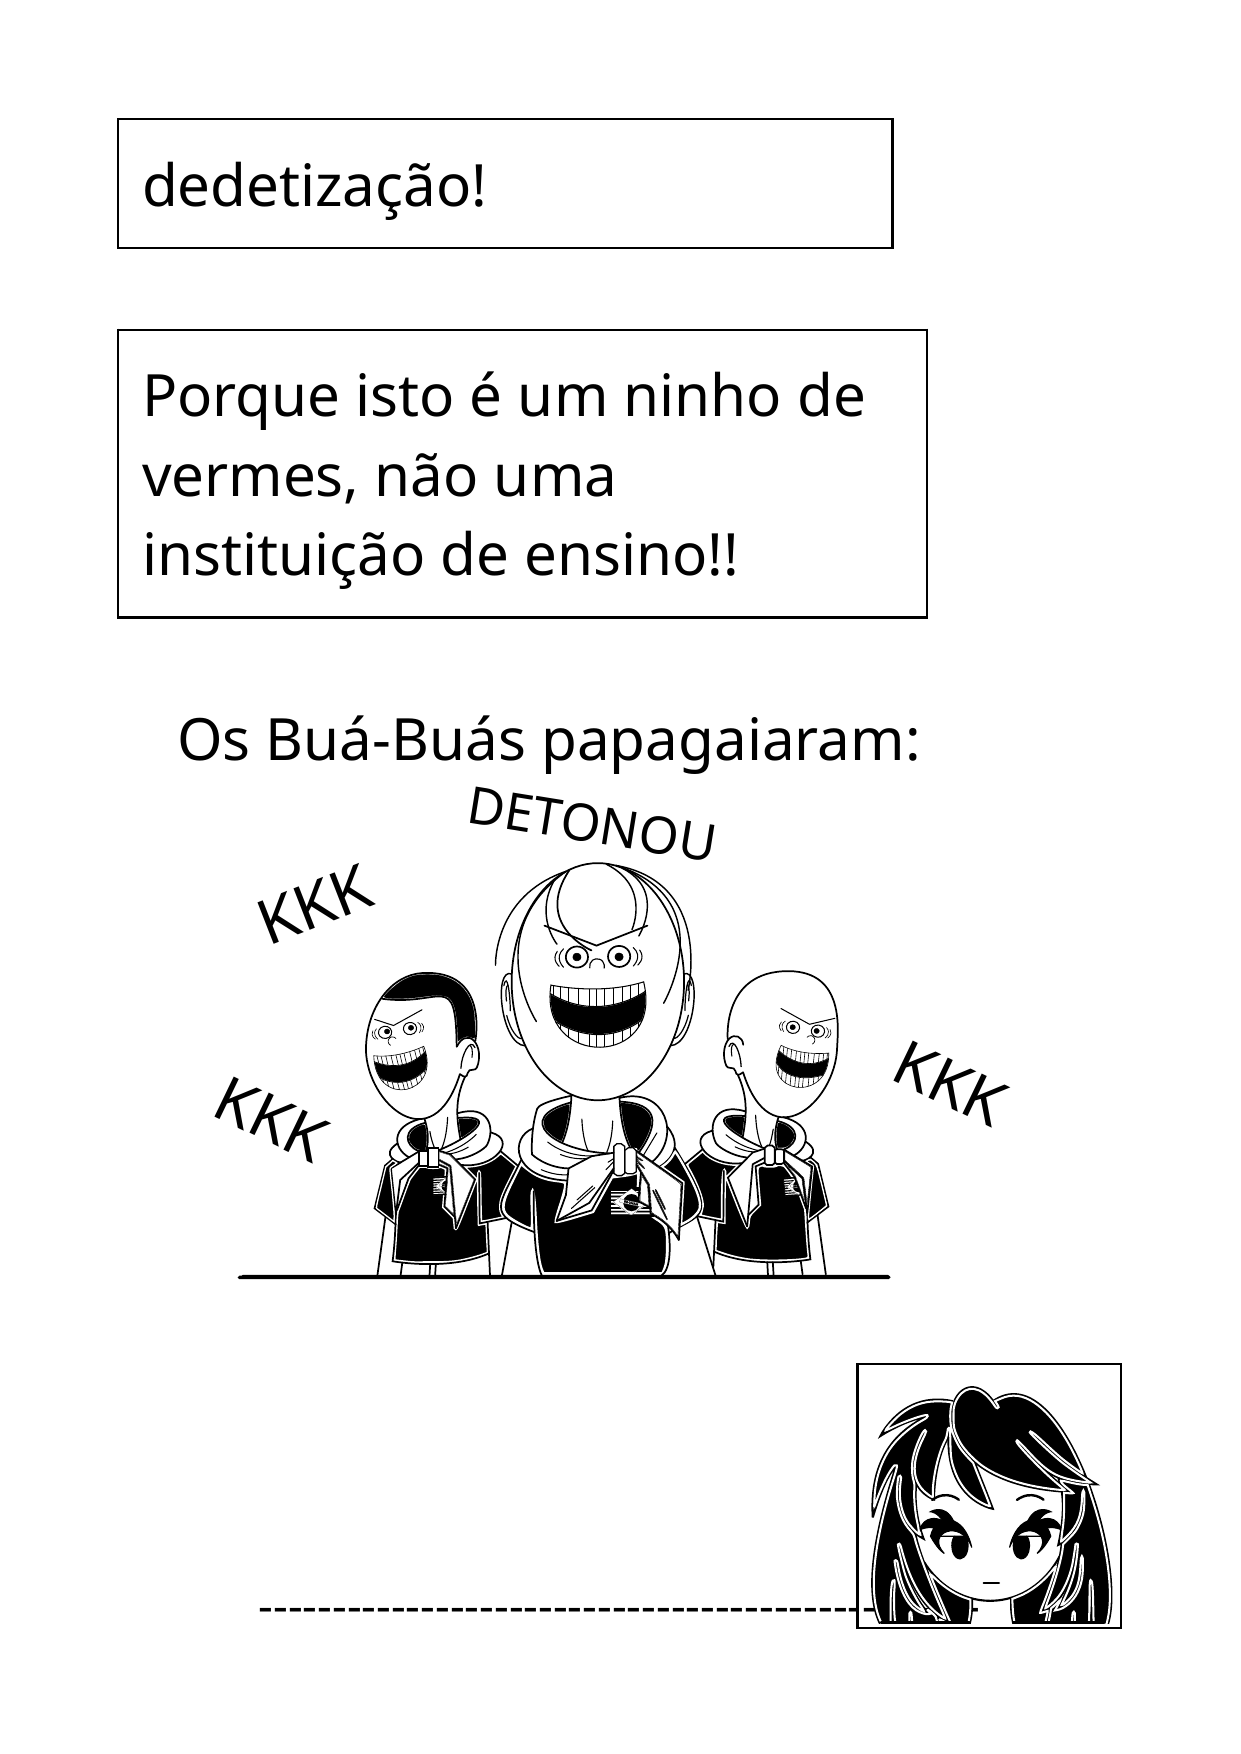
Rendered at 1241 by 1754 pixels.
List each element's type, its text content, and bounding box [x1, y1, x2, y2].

table_header dedetização! [119, 120, 891, 247]
text Os Buá-Buás papagaiaram: [118, 698, 1122, 777]
table_header Porque isto é um ninho de vermes, não uma instituição de ensino!! [119, 331, 926, 616]
